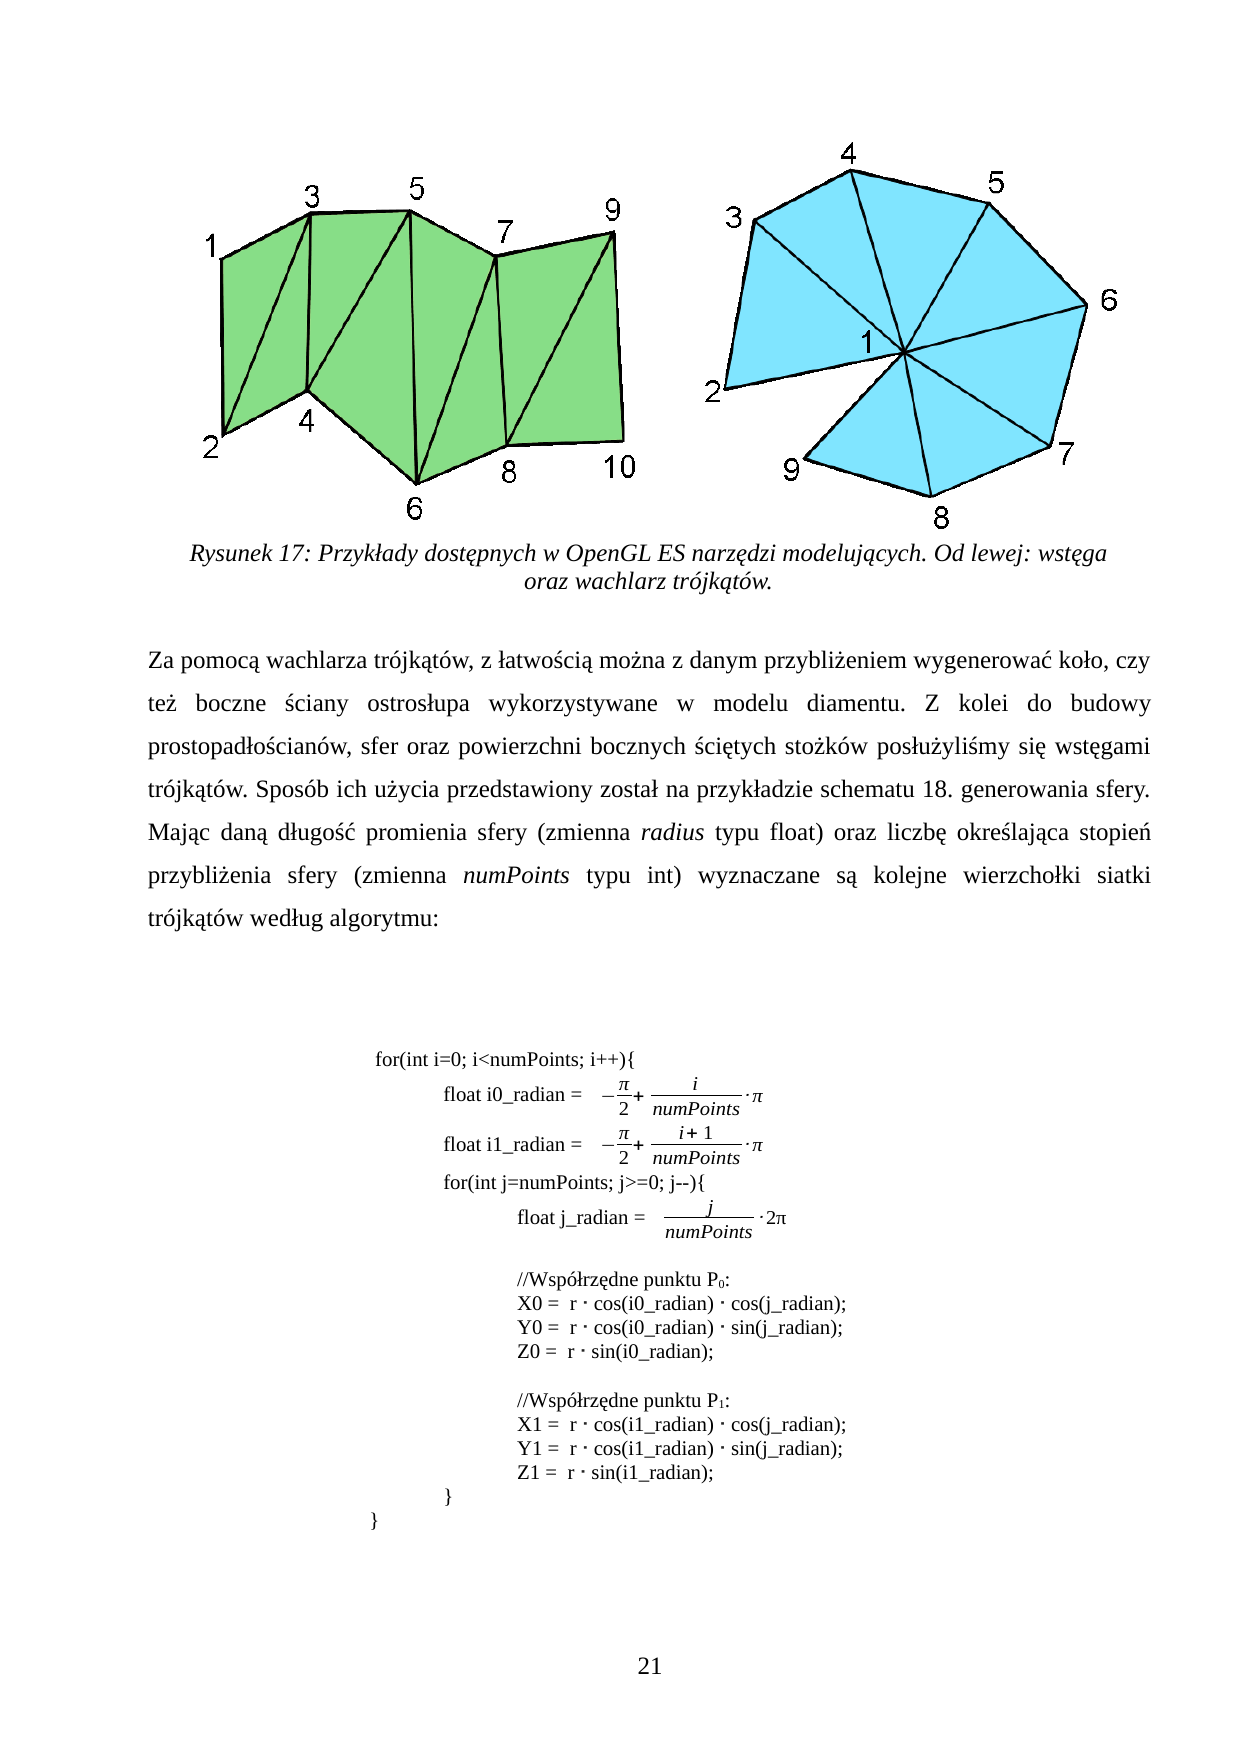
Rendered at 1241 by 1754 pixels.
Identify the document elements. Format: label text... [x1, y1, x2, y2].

text Z1 = r ᐧ sin(i1_radian); [221, 1460, 1152, 1484]
text for(int j=numPoints; j>=0; j--){ [148, 1170, 1152, 1194]
text float i0_radian = [148, 1071, 1152, 1121]
text } [148, 1508, 1152, 1532]
text X1 = r ᐧ cos(i1_radian) ᐧ cos(j_radian); [221, 1412, 1152, 1436]
picture [178, 122, 1123, 538]
text Za pomocą wachlarza trójkątów, z łatwością można z danym przybliżeniem wygenerować koło, czy też boczne ściany ostrosłupa wykorzystywane w modelu diamentu. Z kolei do budowy prostopadłościanów, sfer oraz powierzchni bocznych ściętych stożków posłużyliśmy się wstęgami trójkątów. Sposób ich użycia przedstawiony został na przykładzie schematu 18. generowania sfery. Mając daną długość promienia sfery (zmienna radius typu float) oraz liczbę określająca stopień przybliżenia sfery (zmienna numPoints typu int) wyznaczane są kolejne wierzchołki siatki trójkątów według algorytmu: [148, 645, 1152, 932]
text Y1 = r ᐧ cos(i1_radian) ᐧ sin(j_radian); [221, 1436, 1152, 1460]
text //Współrzędne punktu P1: [221, 1387, 1152, 1412]
text float i1_radian = [148, 1121, 1152, 1170]
text Z0 = r ᐧ sin(i0_radian); [221, 1339, 1152, 1363]
text Y0 = r ᐧ cos(i0_radian) ᐧ sin(j_radian); [221, 1315, 1152, 1339]
text float j_radian = [148, 1194, 1152, 1243]
text Rysunek 17: Przykłady dostępnych w OpenGL ES narzędzi modelujących. Od lewej: wstęga oraz wachlarz trójkątów. [178, 538, 1121, 595]
text for(int i=0; i<numPoints; i++){ [148, 1047, 1152, 1071]
text } [148, 1484, 1152, 1508]
text X0 = r ᐧ cos(i0_radian) ᐧ cos(j_radian); [221, 1291, 1152, 1315]
text //Współrzędne punktu P0: [148, 1267, 1152, 1291]
